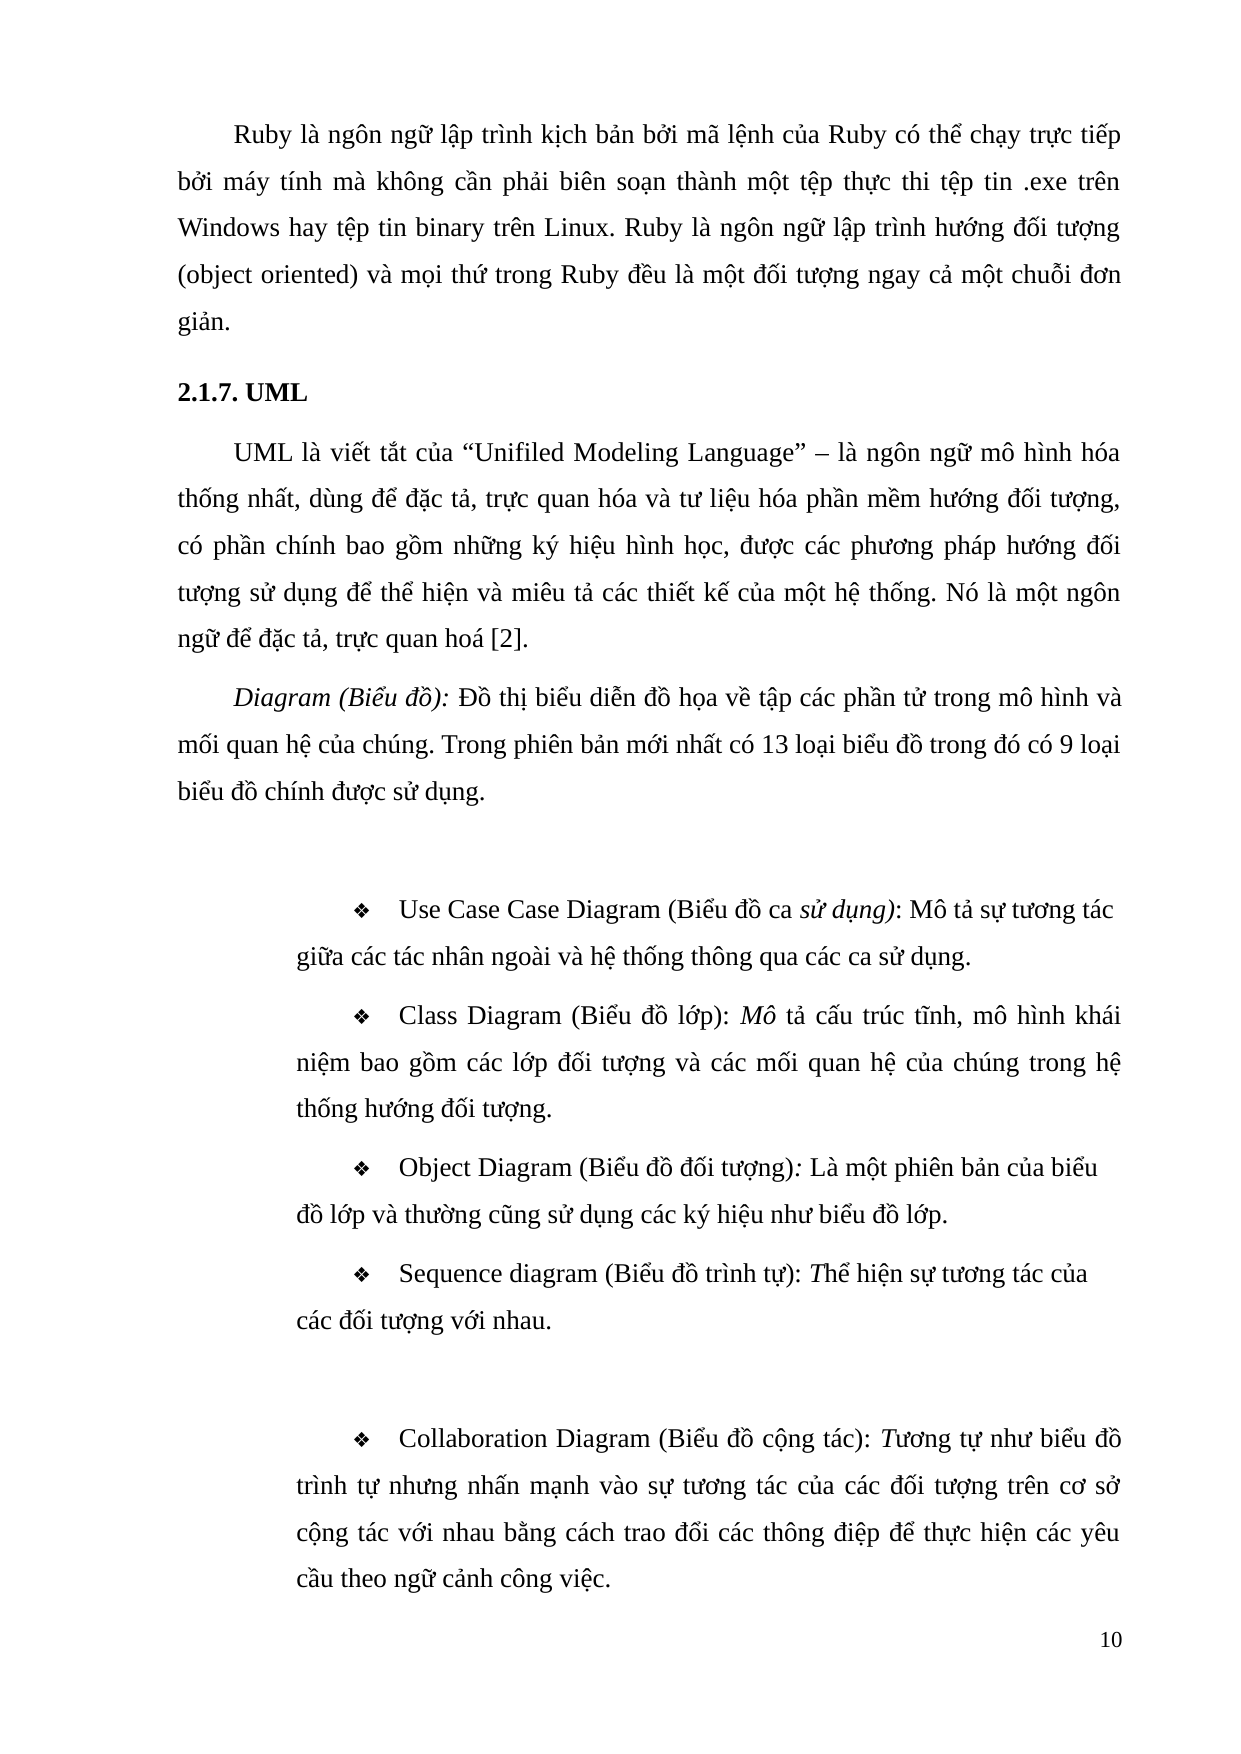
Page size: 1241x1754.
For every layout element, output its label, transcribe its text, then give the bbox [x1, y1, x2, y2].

list Use Case Case Diagram (Biểu đồ ca sử dụng): Mô tả sự tương tác giữa các tác nhân ngoài và hệ thống thông qua các ca sử dụng. [296, 893, 1122, 971]
list Collaboration Diagram (Biểu đồ cộng tác): Tương tự như biểu đồ trình tự nhưng nhấn mạnh vào sự tương tác của các đối tượng trên cơ sở cộng tác với nhau bằng cách trao đổi các thông điệp để thực hiện các yêu cầu theo ngữ cảnh công việc. [296, 1422, 1122, 1593]
list Sequence diagram (Biểu đồ trình tự): Thể hiện sự tương tác của các đối tượng với nhau. [296, 1257, 1122, 1335]
text Ruby là ngôn ngữ lập trình kịch bản bởi mã lệnh của Ruby có thể chạy trực tiếp bởi máy tính mà không cần phải biên soạn thành một tệp thực thi tệp tin .exe trên Windows hay tệp tin binary trên Linux. Ruby là ngôn ngữ lập trình hướng đối tượng (object oriented) và mọi thứ trong Ruby đều là một đối tượng ngay cả một chuỗi đơn giản. [177, 118, 1122, 336]
subtitle 2.1.7. UML [177, 376, 1122, 408]
text Diagram (Biểu đồ): Đồ thị biểu diễn đồ họa về tập các phần tử trong mô hình và mối quan hệ của chúng. Trong phiên bản mới nhất có 13 loại biểu đồ trong đó có 9 loại biểu đồ chính được sử dụng. [177, 681, 1122, 806]
list Object Diagram (Biểu đồ đối tượng): Là một phiên bản của biểu đồ lớp và thường cũng sử dụng các ký hiệu như biểu đồ lớp. [296, 1151, 1122, 1229]
list Class Diagram (Biểu đồ lớp): Mô tả cấu trúc tĩnh, mô hình khái niệm bao gồm các lớp đối tượng và các mối quan hệ của chúng trong hệ thống hướng đối tượng. [296, 999, 1122, 1123]
text UML là viết tắt của “Unifiled Modeling Language” – là ngôn ngữ mô hình hóa thống nhất, dùng để đặc tả, trực quan hóa và tư liệu hóa phần mềm hướng đối tượng, có phần chính bao gồm những ký hiệu hình học, được các phương pháp hướng đối tượng sử dụng để thể hiện và miêu tả các thiết kế của một hệ thống. Nó là một ngôn ngữ để đặc tả, trực quan hoá [2]. [177, 436, 1122, 653]
